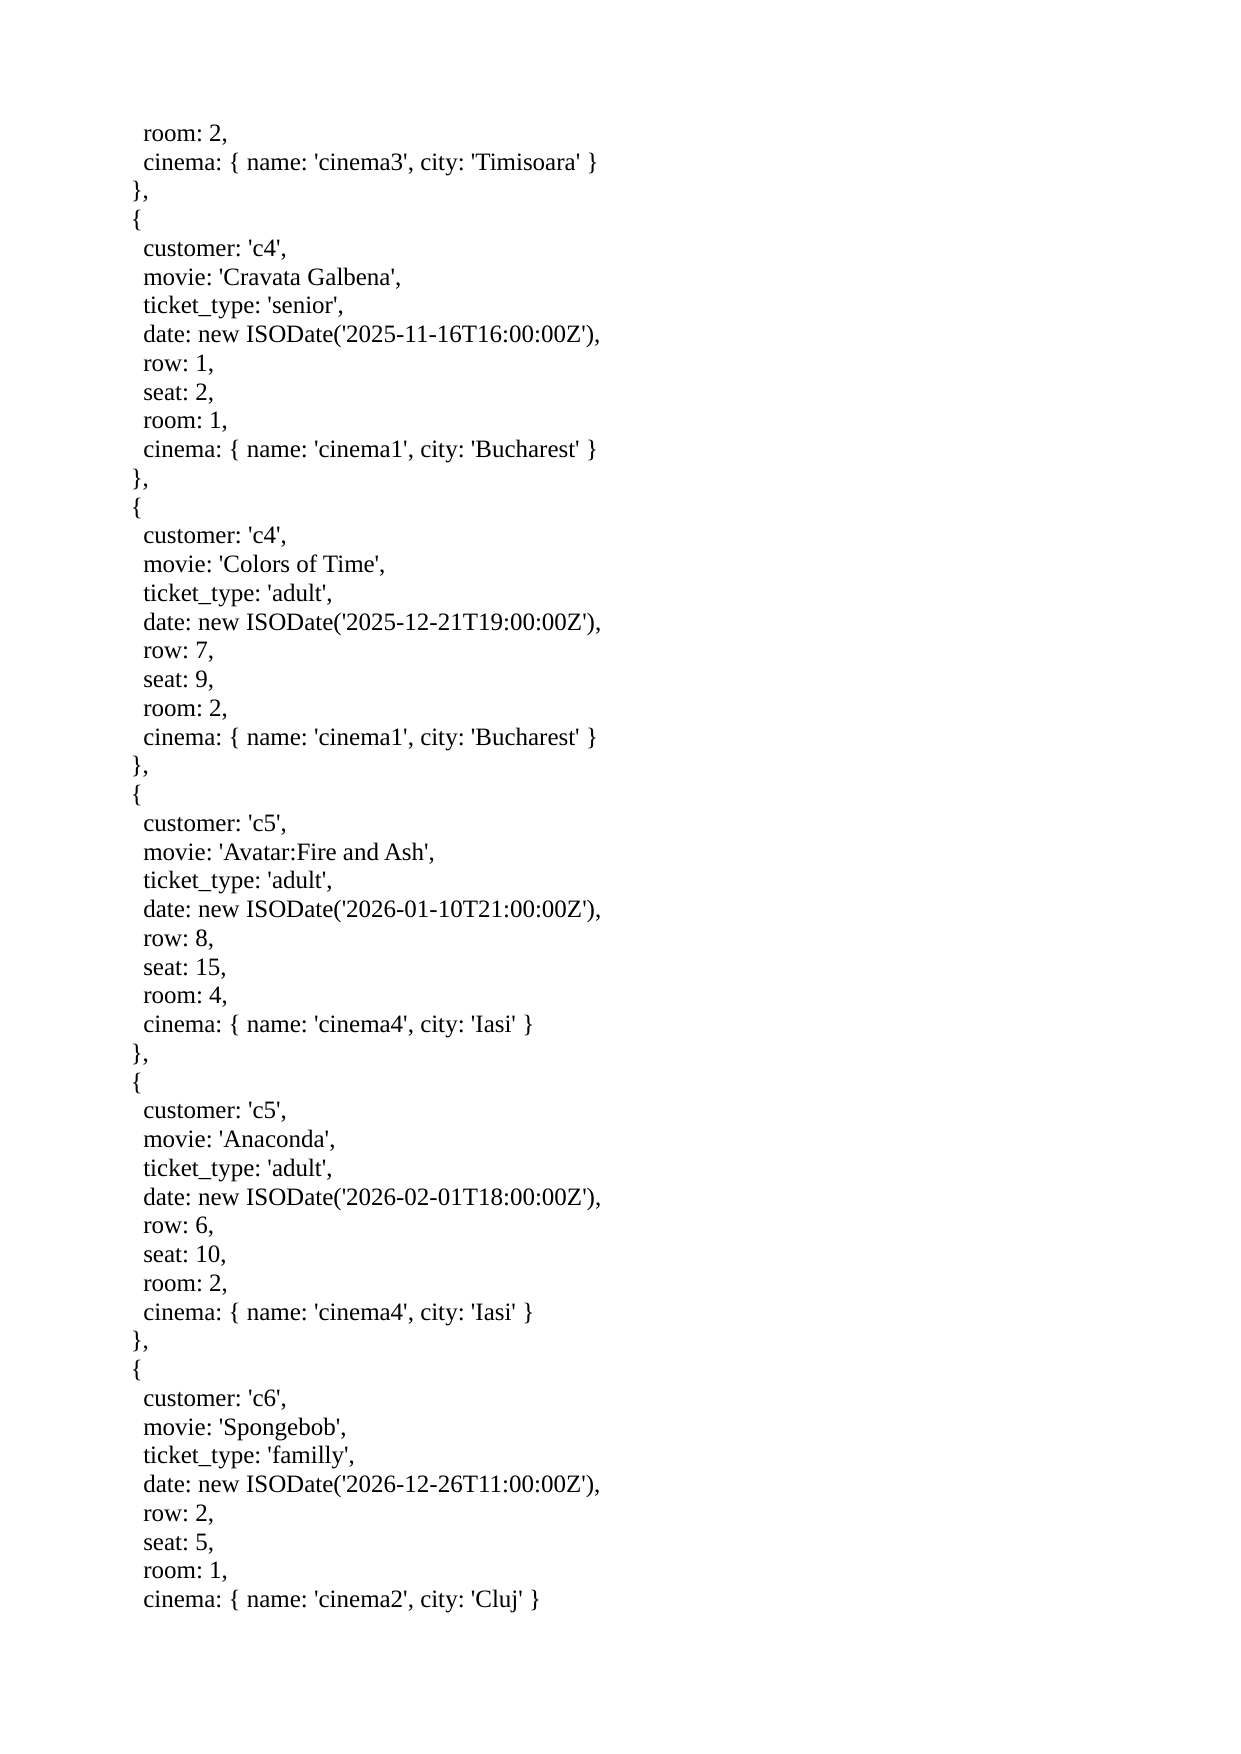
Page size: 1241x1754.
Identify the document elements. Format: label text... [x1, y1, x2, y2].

text }, [118, 176, 1122, 204]
text cinema: { name: 'cinema2', city: 'Cluj' } [118, 1584, 1122, 1613]
text room: 2, [118, 1268, 1122, 1297]
text }, [118, 463, 1122, 492]
text seat: 15, [118, 952, 1122, 981]
text row: 8, [118, 923, 1122, 952]
text { [118, 1354, 1122, 1383]
text room: 4, [118, 981, 1122, 1009]
text customer: 'c5', [118, 808, 1122, 837]
text cinema: { name: 'cinema1', city: 'Bucharest' } [118, 722, 1122, 751]
text room: 2, [118, 118, 1122, 147]
text row: 7, [118, 636, 1122, 664]
text { [118, 1067, 1122, 1096]
text row: 2, [118, 1498, 1122, 1527]
text customer: 'c4', [118, 521, 1122, 549]
text movie: 'Spongebob', [118, 1412, 1122, 1441]
text ticket_type: 'adult', [118, 866, 1122, 894]
text ticket_type: 'senior', [118, 291, 1122, 319]
text { [118, 492, 1122, 521]
text ticket_type: 'adult', [118, 578, 1122, 607]
text movie: 'Colors of Time', [118, 549, 1122, 578]
text }, [118, 751, 1122, 779]
text cinema: { name: 'cinema4', city: 'Iasi' } [118, 1009, 1122, 1038]
text movie: 'Avatar:Fire and Ash', [118, 837, 1122, 866]
text seat: 5, [118, 1527, 1122, 1556]
text seat: 2, [118, 377, 1122, 406]
text ticket_type: 'adult', [118, 1153, 1122, 1182]
text { [118, 204, 1122, 233]
text row: 1, [118, 348, 1122, 377]
text date: new ISODate('2025-11-16T16:00:00Z'), [118, 319, 1122, 348]
text cinema: { name: 'cinema4', city: 'Iasi' } [118, 1297, 1122, 1326]
text cinema: { name: 'cinema3', city: 'Timisoara' } [118, 147, 1122, 176]
text }, [118, 1038, 1122, 1067]
text seat: 9, [118, 664, 1122, 693]
text cinema: { name: 'cinema1', city: 'Bucharest' } [118, 434, 1122, 463]
text seat: 10, [118, 1239, 1122, 1268]
text date: new ISODate('2026-02-01T18:00:00Z'), [118, 1182, 1122, 1211]
text { [118, 779, 1122, 808]
text row: 6, [118, 1211, 1122, 1239]
text date: new ISODate('2026-01-10T21:00:00Z'), [118, 894, 1122, 923]
text room: 1, [118, 406, 1122, 434]
text customer: 'c6', [118, 1383, 1122, 1412]
text movie: 'Anaconda', [118, 1124, 1122, 1153]
text room: 2, [118, 693, 1122, 722]
text customer: 'c4', [118, 233, 1122, 262]
text room: 1, [118, 1556, 1122, 1584]
text movie: 'Cravata Galbena', [118, 262, 1122, 291]
text ticket_type: 'familly', [118, 1441, 1122, 1469]
text date: new ISODate('2026-12-26T11:00:00Z'), [118, 1469, 1122, 1498]
text customer: 'c5', [118, 1096, 1122, 1124]
text }, [118, 1326, 1122, 1354]
text date: new ISODate('2025-12-21T19:00:00Z'), [118, 607, 1122, 636]
